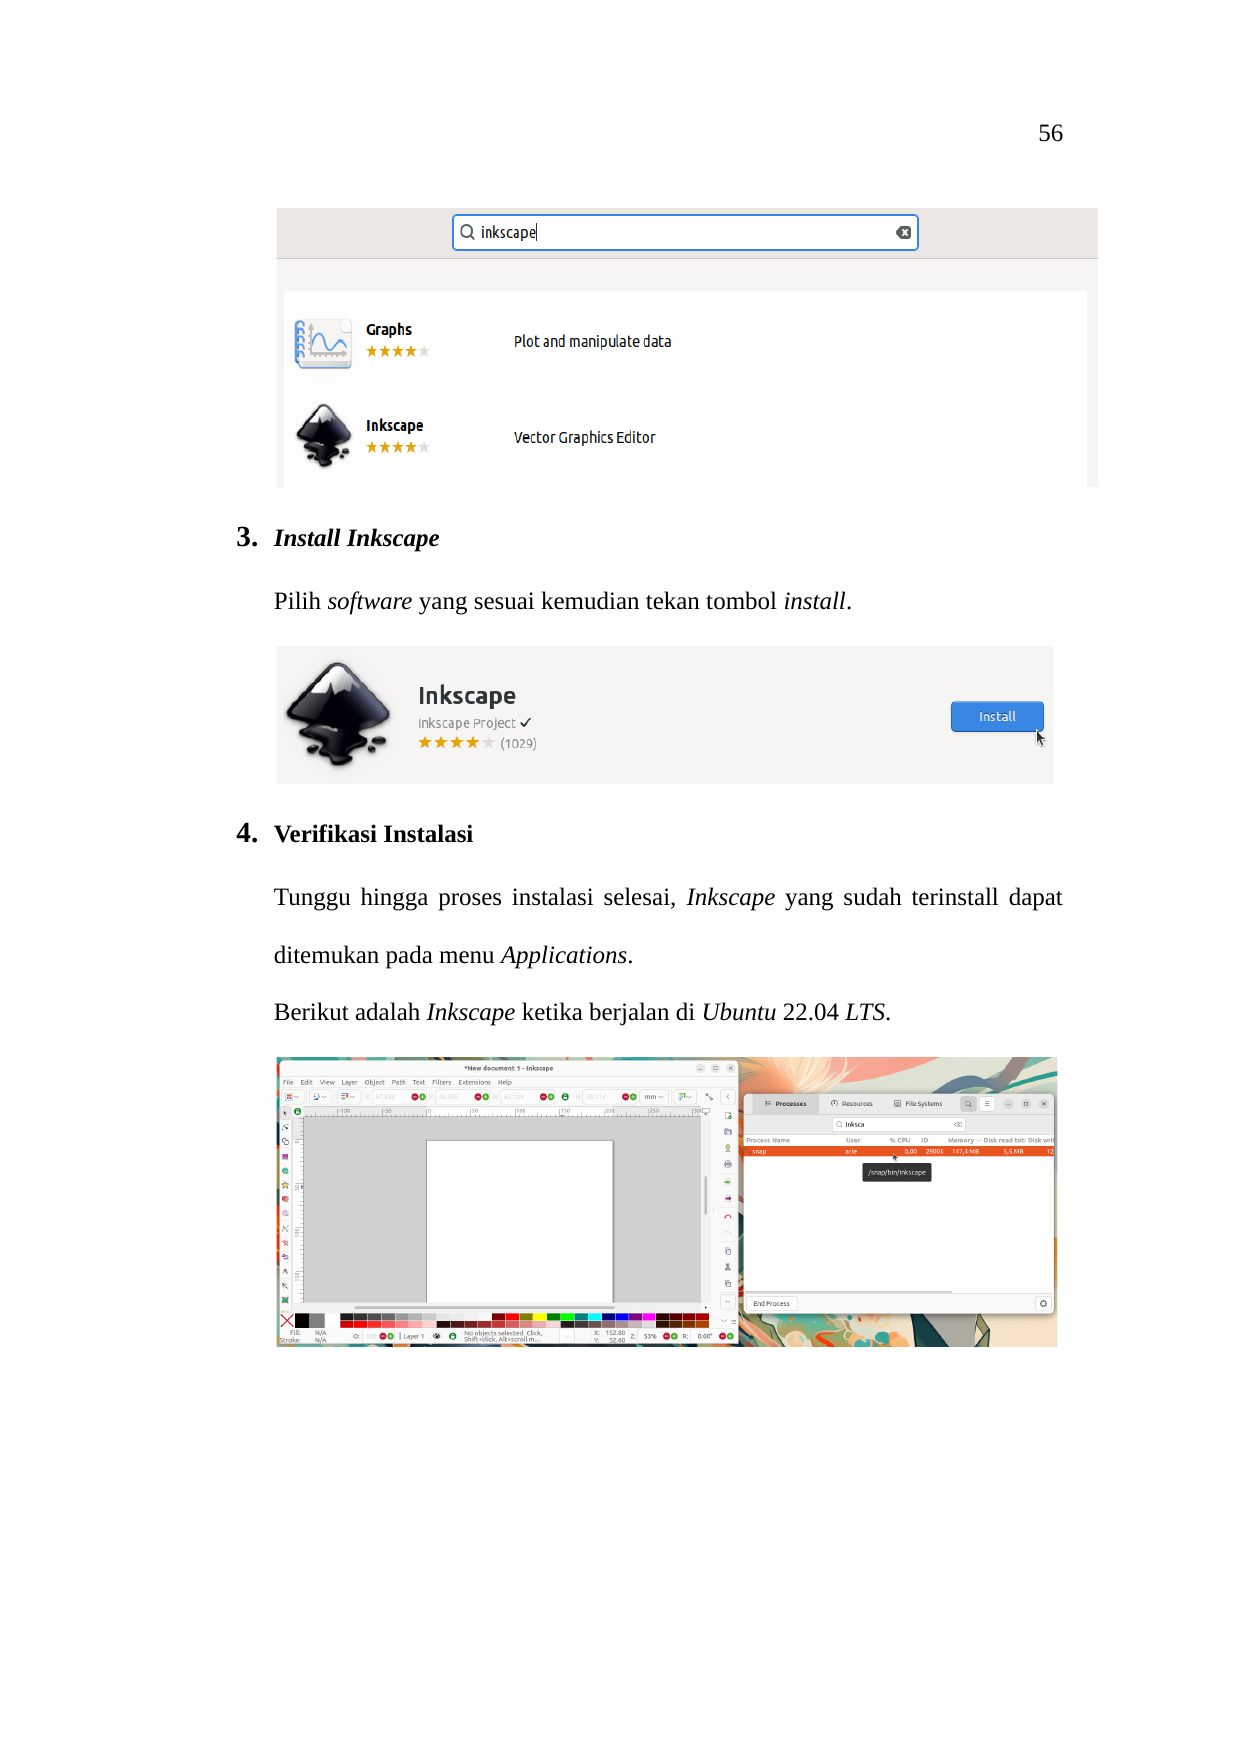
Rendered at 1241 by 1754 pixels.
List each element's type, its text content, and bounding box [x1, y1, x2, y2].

picture [276, 646, 1054, 784]
picture [276, 1057, 1058, 1347]
list Berikut adalah Inkscape ketika berjalan di Ubuntu 22.04 LTS. [236, 997, 1063, 1026]
list Tunggu hingga proses instalasi selesai, Inkscape yang sudah terinstall dapat ditemukan pada menu Applications. [236, 882, 1063, 968]
list Pilih software yang sesuai kemudian tekan tombol install. [236, 586, 1063, 614]
picture [276, 208, 1098, 487]
list Install Inkscape [236, 519, 1063, 552]
list Verifikasi Instalasi [236, 815, 1063, 849]
